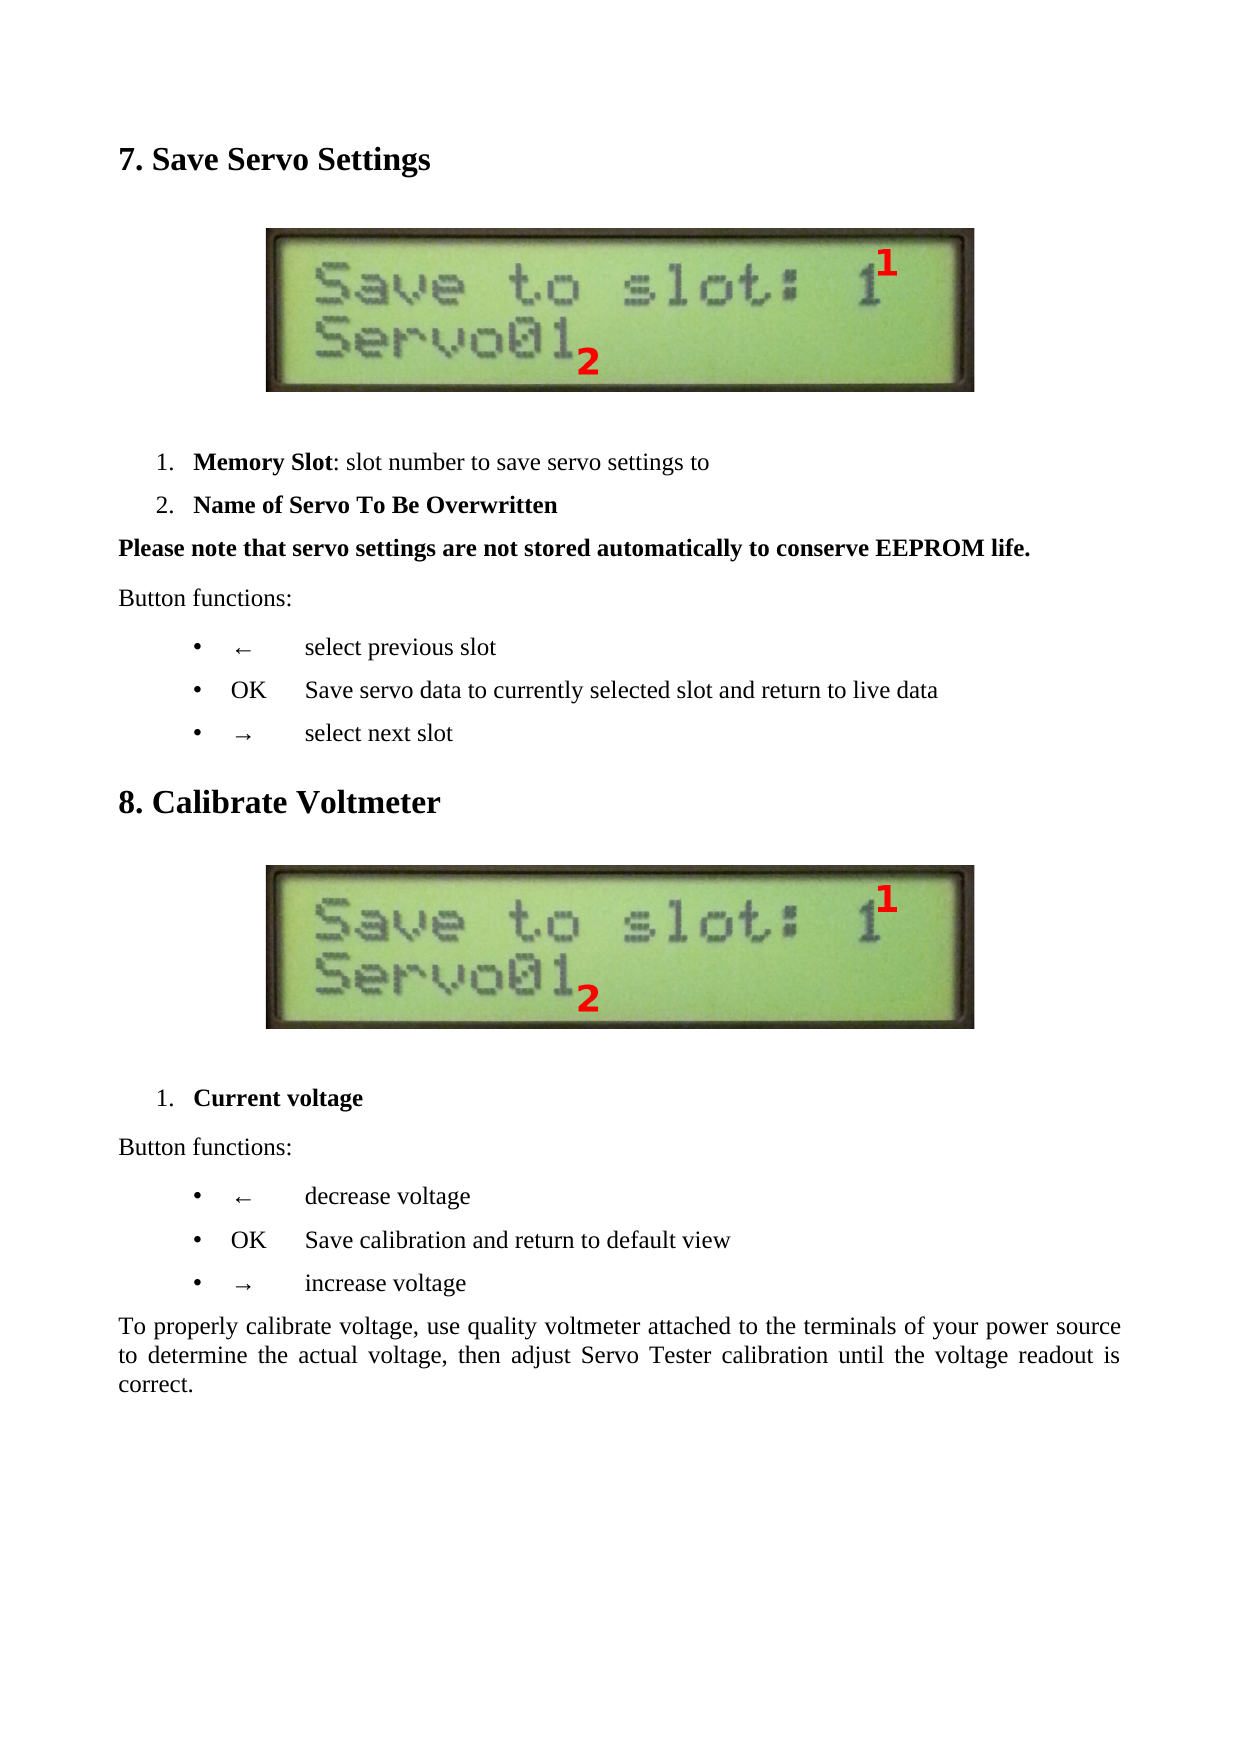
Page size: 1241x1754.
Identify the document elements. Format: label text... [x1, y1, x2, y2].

list Name of Servo To Be Overwritten [156, 490, 1122, 519]
text Button functions: [118, 1132, 1122, 1161]
list → select next slot [193, 718, 1122, 747]
subtitle 8. Calibrate Voltmeter [118, 782, 1122, 821]
picture [265, 228, 975, 392]
list OK Save calibration and return to default view [193, 1225, 1122, 1253]
list → increase voltage [193, 1268, 1122, 1297]
text Please note that servo settings are not stored automatically to conserve EEPROM life. [118, 533, 1122, 562]
list Current voltage [156, 1083, 1122, 1112]
list OK Save servo data to currently selected slot and return to live data [193, 675, 1122, 704]
text To properly calibrate voltage, use quality voltmeter attached to the terminals of your power source to determine the actual voltage, then adjust Servo Tester calibration until the voltage readout is correct. [118, 1311, 1122, 1398]
list ← select previous slot [193, 632, 1122, 660]
list ← decrease voltage [193, 1181, 1122, 1210]
text Button functions: [118, 583, 1122, 611]
subtitle 7. Save Servo Settings [118, 139, 1122, 178]
picture [265, 865, 975, 1029]
list Memory Slot: slot number to save servo settings to [156, 447, 1122, 476]
